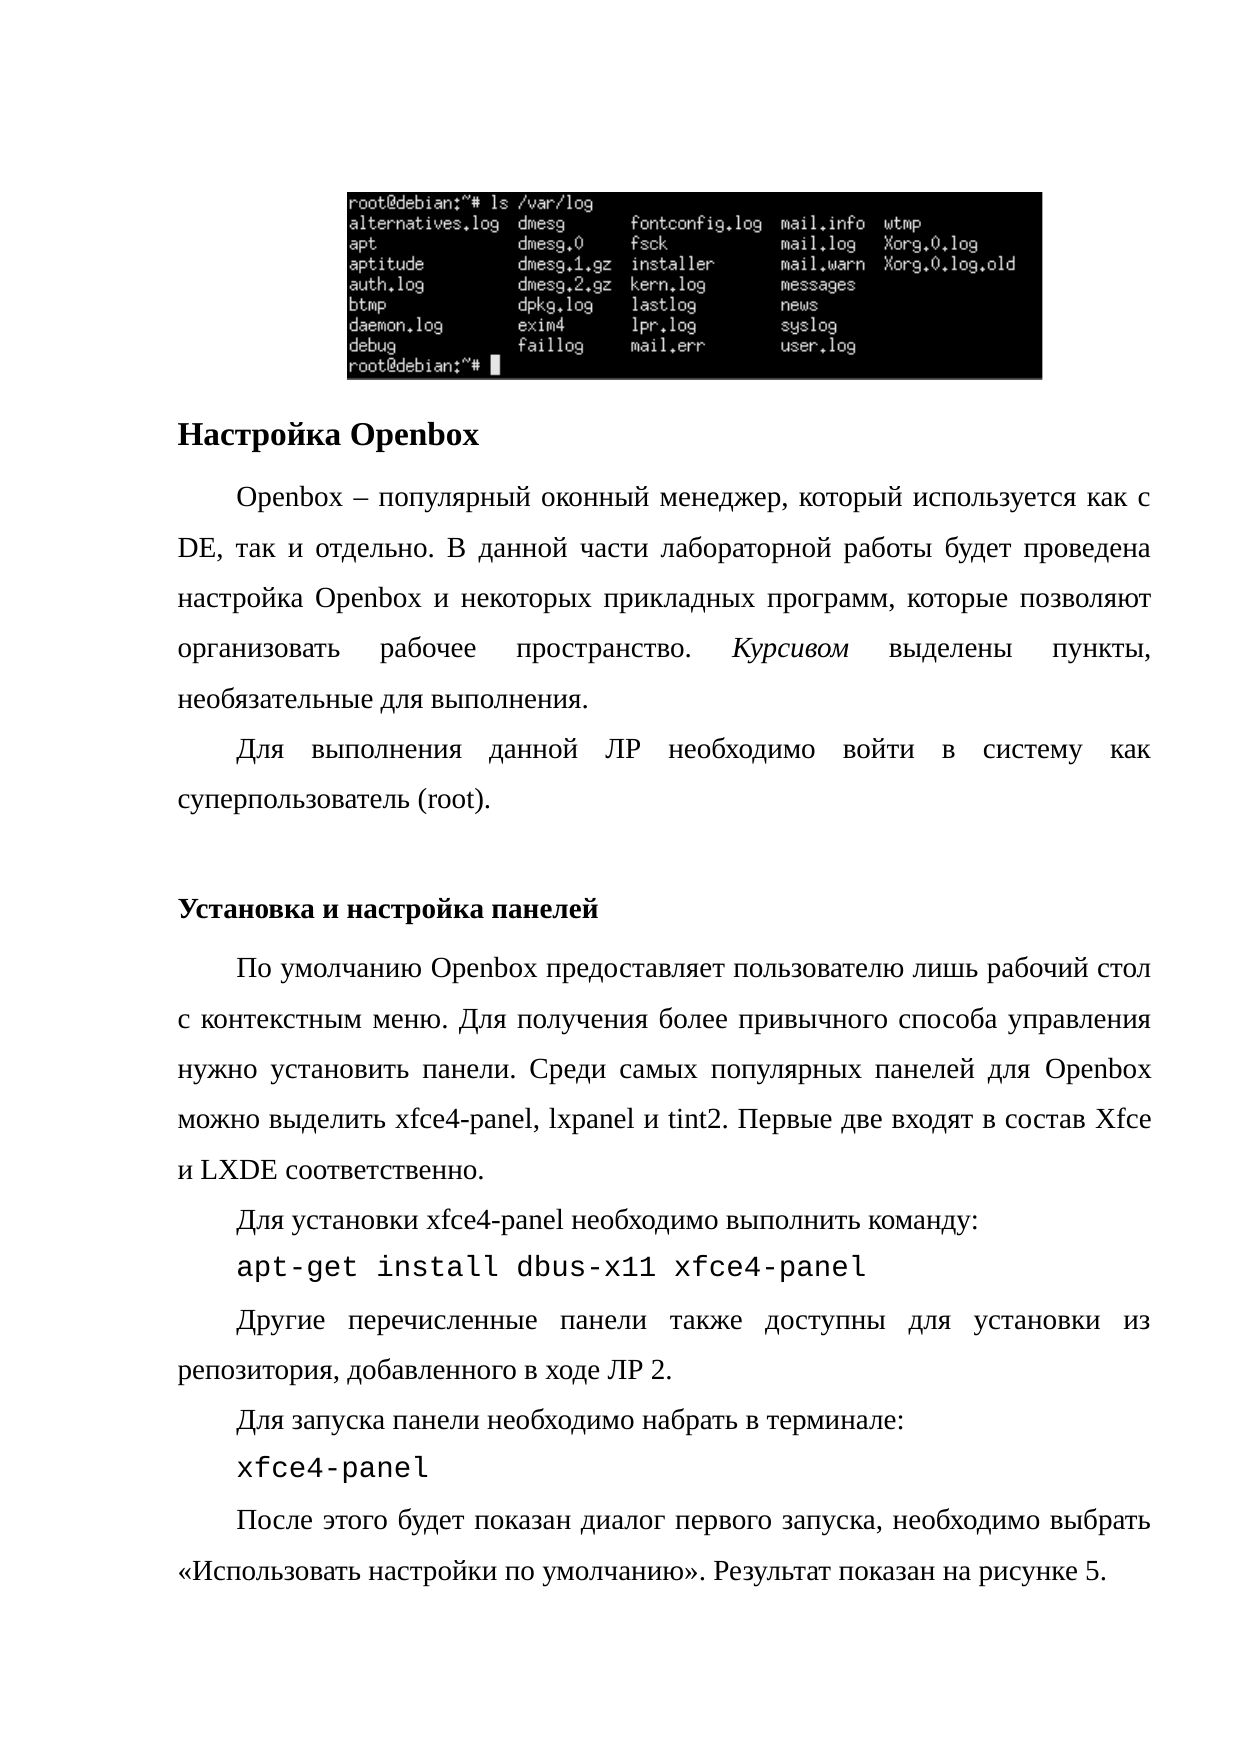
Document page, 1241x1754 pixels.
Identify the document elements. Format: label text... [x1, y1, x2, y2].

text После этого будет показан диалог первого запуска, необходимо выбрать «Использовать настройки по умолчанию». Результат показан на рисунке 5. [177, 1502, 1152, 1586]
text Настройка Openbox [177, 415, 1152, 453]
text apt-get install dbus-x11 xfce4-panel [177, 1252, 1152, 1285]
text Другие перечисленные панели также доступны для установки из репозитория, добавленного в ходе ЛР 2. [177, 1302, 1152, 1386]
text Для выполнения данной ЛР необходимо войти в систему как суперпользователь (root). [177, 731, 1152, 815]
text Openbox – популярный оконный менеджер, который используется как с DE, так и отдельно. В данной части лабораторной работы будет проведена настройка Openbox и некоторых прикладных программ, которые позволяют организовать рабочее пространство. Курсивом выделены пункты, необязательные для выполнения. [177, 479, 1152, 714]
text Для установки xfce4-panel необходимо выполнить команду: [177, 1202, 1152, 1236]
text По умолчанию Openbox предоставляет пользователю лишь рабочий стол с контекстным меню. Для получения более привычного способа управления нужно установить панели. Среди самых популярных панелей для Openbox можно выделить xfce4-panel, lxpanel и tint2. Первые две входят в состав Xfce и LXDE соответственно. [177, 951, 1152, 1185]
text Для запуска панели необходимо набрать в терминале: [177, 1402, 1152, 1436]
picture [347, 192, 1043, 380]
text xfce4-panel [177, 1453, 1152, 1486]
text Установка и настройка панелей [177, 891, 1152, 925]
